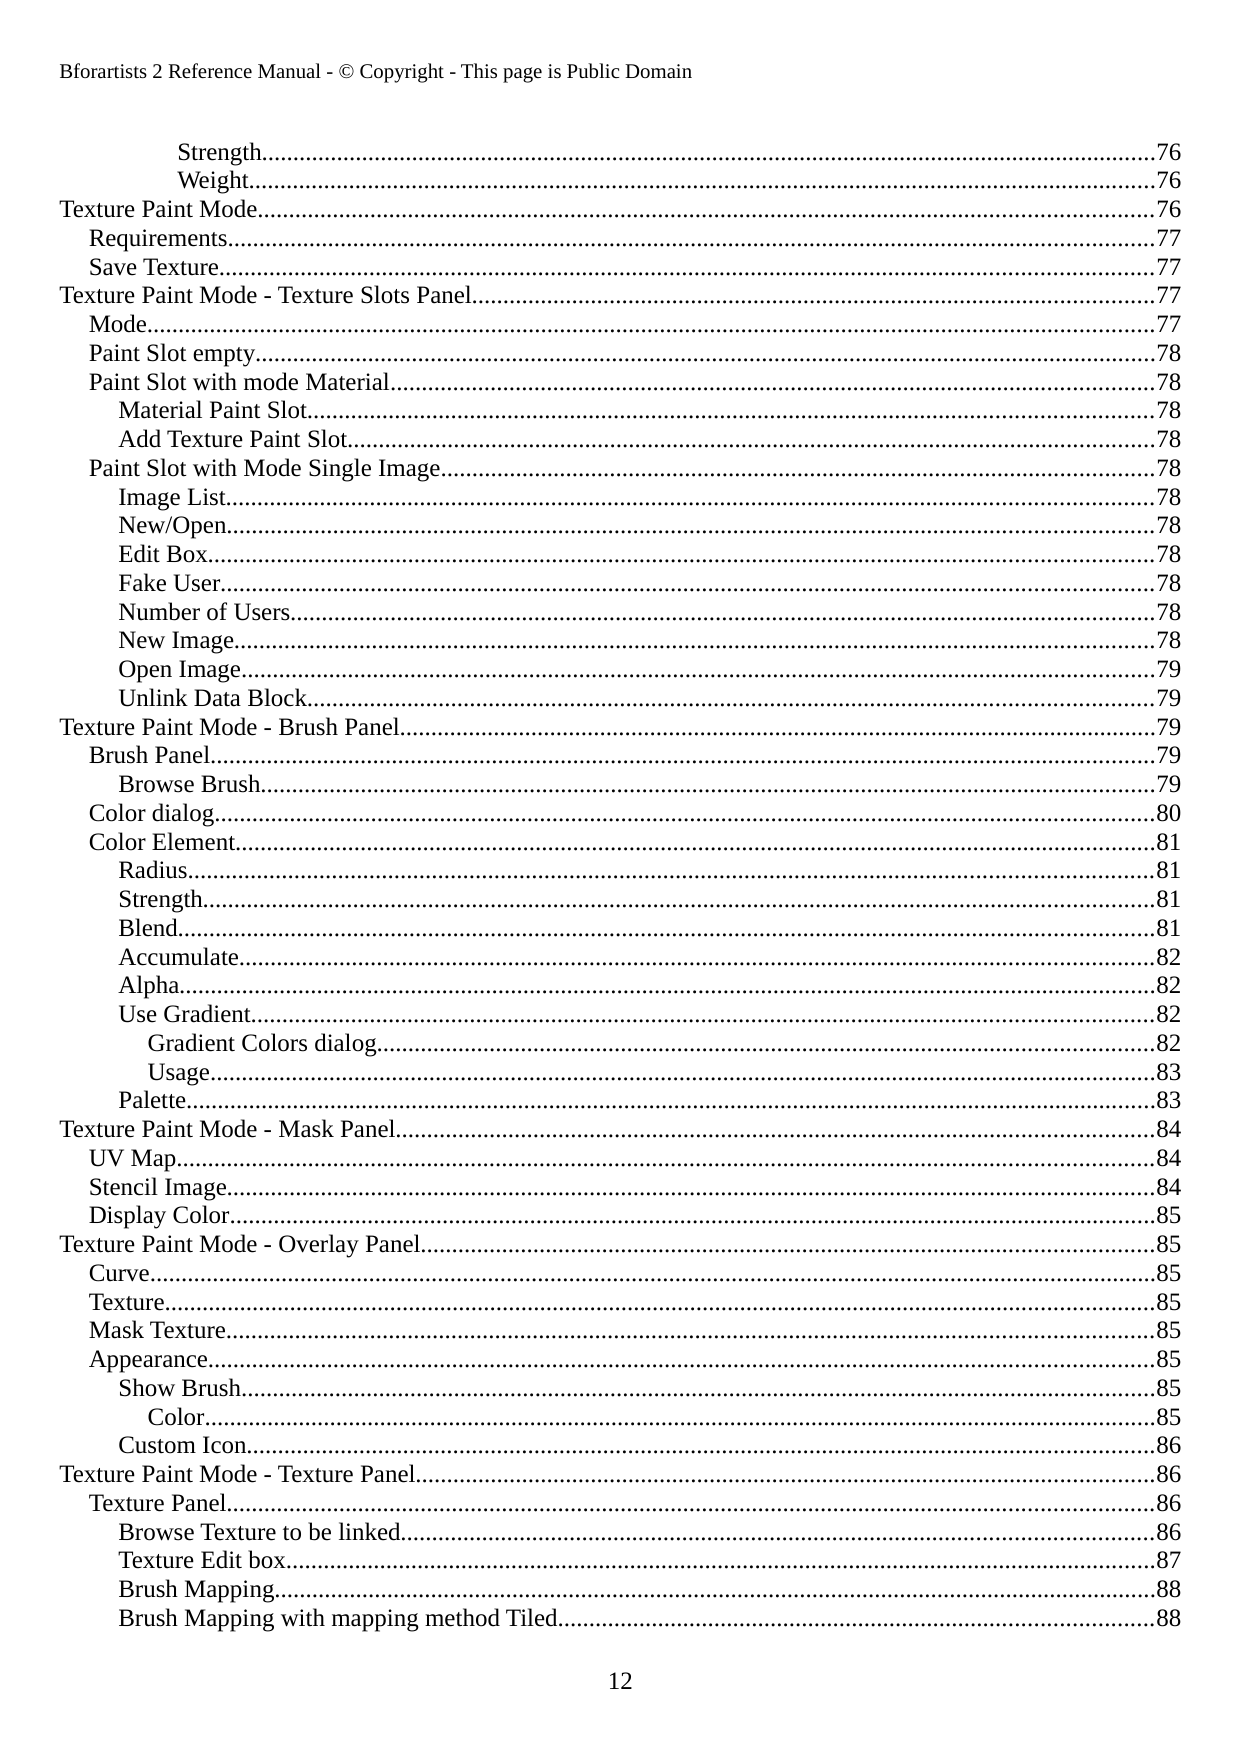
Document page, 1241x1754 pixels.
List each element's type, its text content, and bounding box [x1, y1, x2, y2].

text Color dialog 80 [88, 798, 1181, 827]
text Strength 76 [177, 137, 1181, 165]
text Browse Brush 79 [118, 769, 1181, 798]
text Texture Paint Mode - Texture Panel 86 [59, 1459, 1181, 1488]
text Curve 85 [88, 1258, 1181, 1287]
text Browse Texture to be linked 86 [118, 1517, 1181, 1545]
text Texture 85 [88, 1287, 1181, 1315]
text Paint Slot empty 78 [88, 338, 1181, 367]
text Strength 81 [118, 884, 1181, 913]
text Texture Paint Mode 76 [59, 194, 1181, 223]
text Stencil Image 84 [88, 1172, 1181, 1200]
text Blend 81 [118, 913, 1181, 942]
text Image List 78 [118, 482, 1181, 510]
text Color 85 [147, 1402, 1181, 1430]
text Brush Panel 79 [88, 740, 1181, 769]
text Weight 76 [177, 165, 1181, 194]
text Accumulate 82 [118, 942, 1181, 970]
text Use Gradient 82 [118, 999, 1181, 1028]
text Number of Users 78 [118, 597, 1181, 625]
text Custom Icon 86 [118, 1430, 1181, 1459]
text Unlink Data Block 79 [118, 683, 1181, 712]
text Texture Edit box 87 [118, 1545, 1181, 1574]
text Brush Mapping 88 [118, 1574, 1181, 1603]
text Fake User 78 [118, 568, 1181, 597]
text Paint Slot with Mode Single Image 78 [88, 453, 1181, 482]
text Radius 81 [118, 855, 1181, 884]
text Usage 83 [147, 1057, 1181, 1085]
text Texture Paint Mode - Texture Slots Panel 77 [59, 280, 1181, 309]
text UV Map 84 [88, 1143, 1181, 1172]
text Requirements 77 [88, 223, 1181, 252]
text Texture Panel 86 [88, 1488, 1181, 1517]
text Save Texture 77 [88, 252, 1181, 280]
text Alpha 82 [118, 970, 1181, 999]
text New/Open 78 [118, 510, 1181, 539]
text Mode 77 [88, 309, 1181, 338]
text Palette 83 [118, 1085, 1181, 1114]
text Mask Texture 85 [88, 1315, 1181, 1344]
text Open Image 79 [118, 654, 1181, 683]
text Color Element 81 [88, 827, 1181, 855]
text Texture Paint Mode - Brush Panel 79 [59, 712, 1181, 740]
text Gradient Colors dialog 82 [147, 1028, 1181, 1057]
text Texture Paint Mode - Mask Panel 84 [59, 1114, 1181, 1143]
text Paint Slot with mode Material 78 [88, 367, 1181, 395]
text Brush Mapping with mapping method Tiled 88 [118, 1603, 1181, 1632]
text Display Color 85 [88, 1200, 1181, 1229]
text Material Paint Slot 78 [118, 395, 1181, 424]
text Edit Box 78 [118, 539, 1181, 568]
text Show Brush 85 [118, 1373, 1181, 1402]
text Add Texture Paint Slot 78 [118, 424, 1181, 453]
text Appearance 85 [88, 1344, 1181, 1373]
text New Image 78 [118, 625, 1181, 654]
text Texture Paint Mode - Overlay Panel 85 [59, 1229, 1181, 1258]
